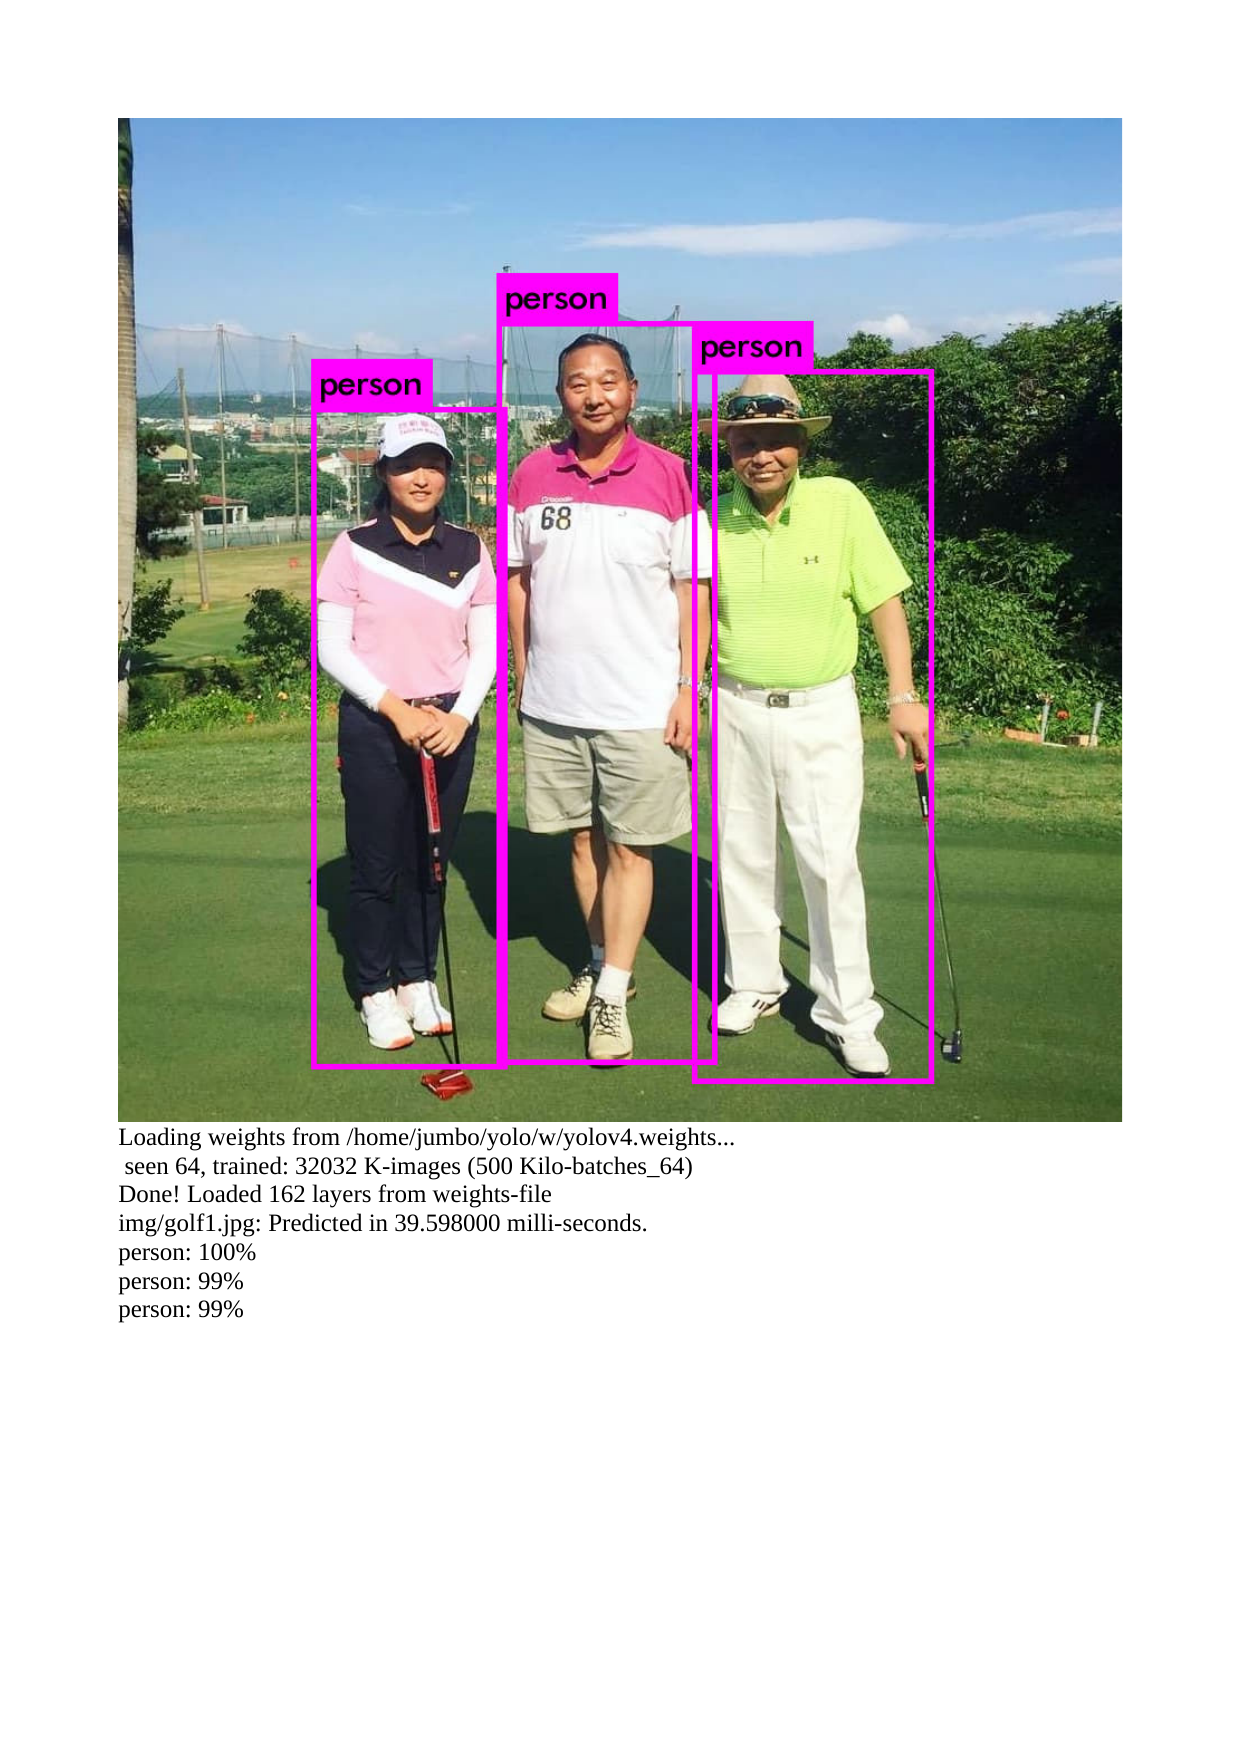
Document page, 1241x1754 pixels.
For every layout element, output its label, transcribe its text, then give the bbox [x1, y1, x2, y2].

text person: 100% [118, 1237, 1122, 1266]
text Loading weights from /home/jumbo/yolo/w/yolov4.weights... [118, 1122, 1122, 1151]
text img/golf1.jpg: Predicted in 39.598000 milli-seconds. [118, 1208, 1122, 1237]
text person: 99% [118, 1294, 1122, 1323]
text person: 99% [118, 1266, 1122, 1294]
picture [118, 118, 1123, 1122]
text Done! Loaded 162 layers from weights-file [118, 1179, 1122, 1208]
text seen 64, trained: 32032 K-images (500 Kilo-batches_64) [118, 1151, 1122, 1179]
